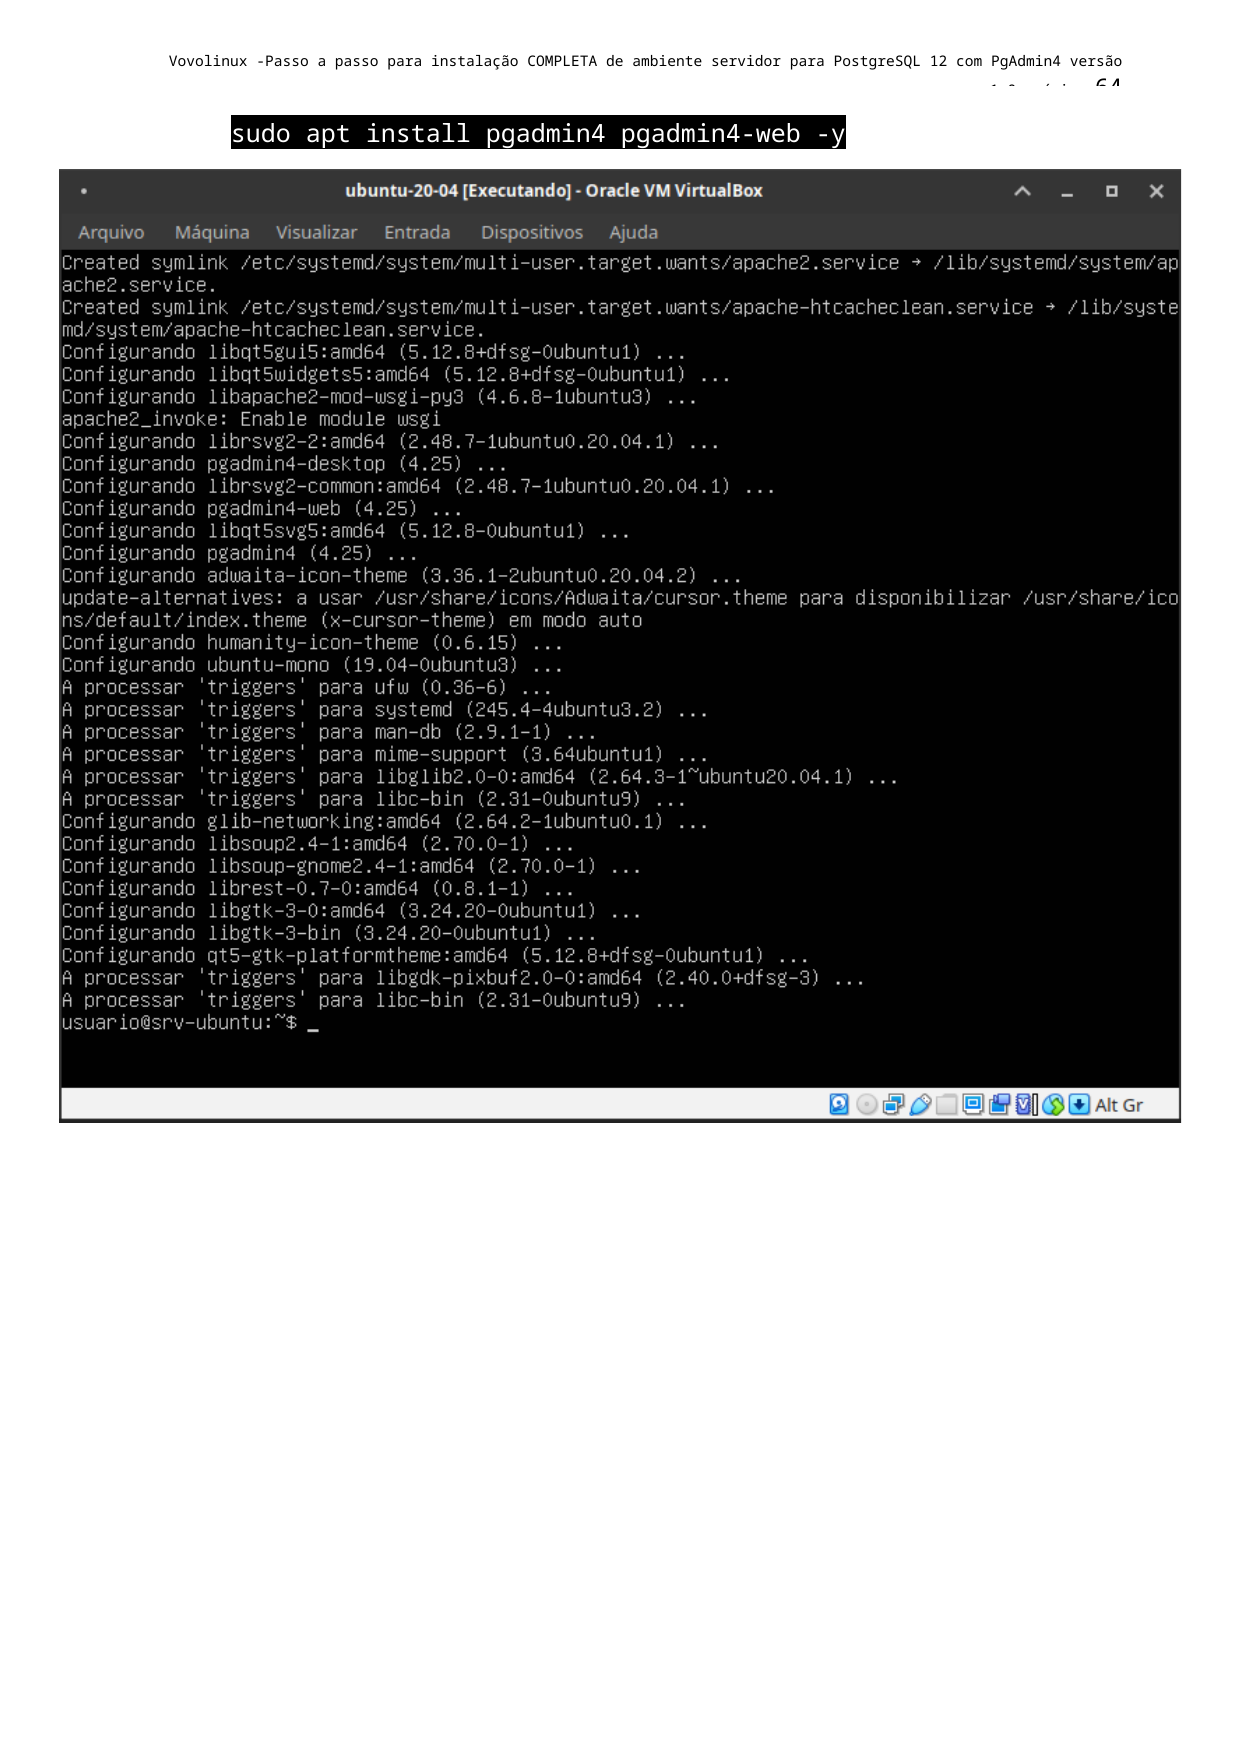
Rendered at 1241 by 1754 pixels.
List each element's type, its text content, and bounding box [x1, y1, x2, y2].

picture [59, 169, 1182, 1123]
list sudo apt install pgadmin4 pgadmin4-web -y [193, 115, 1122, 149]
